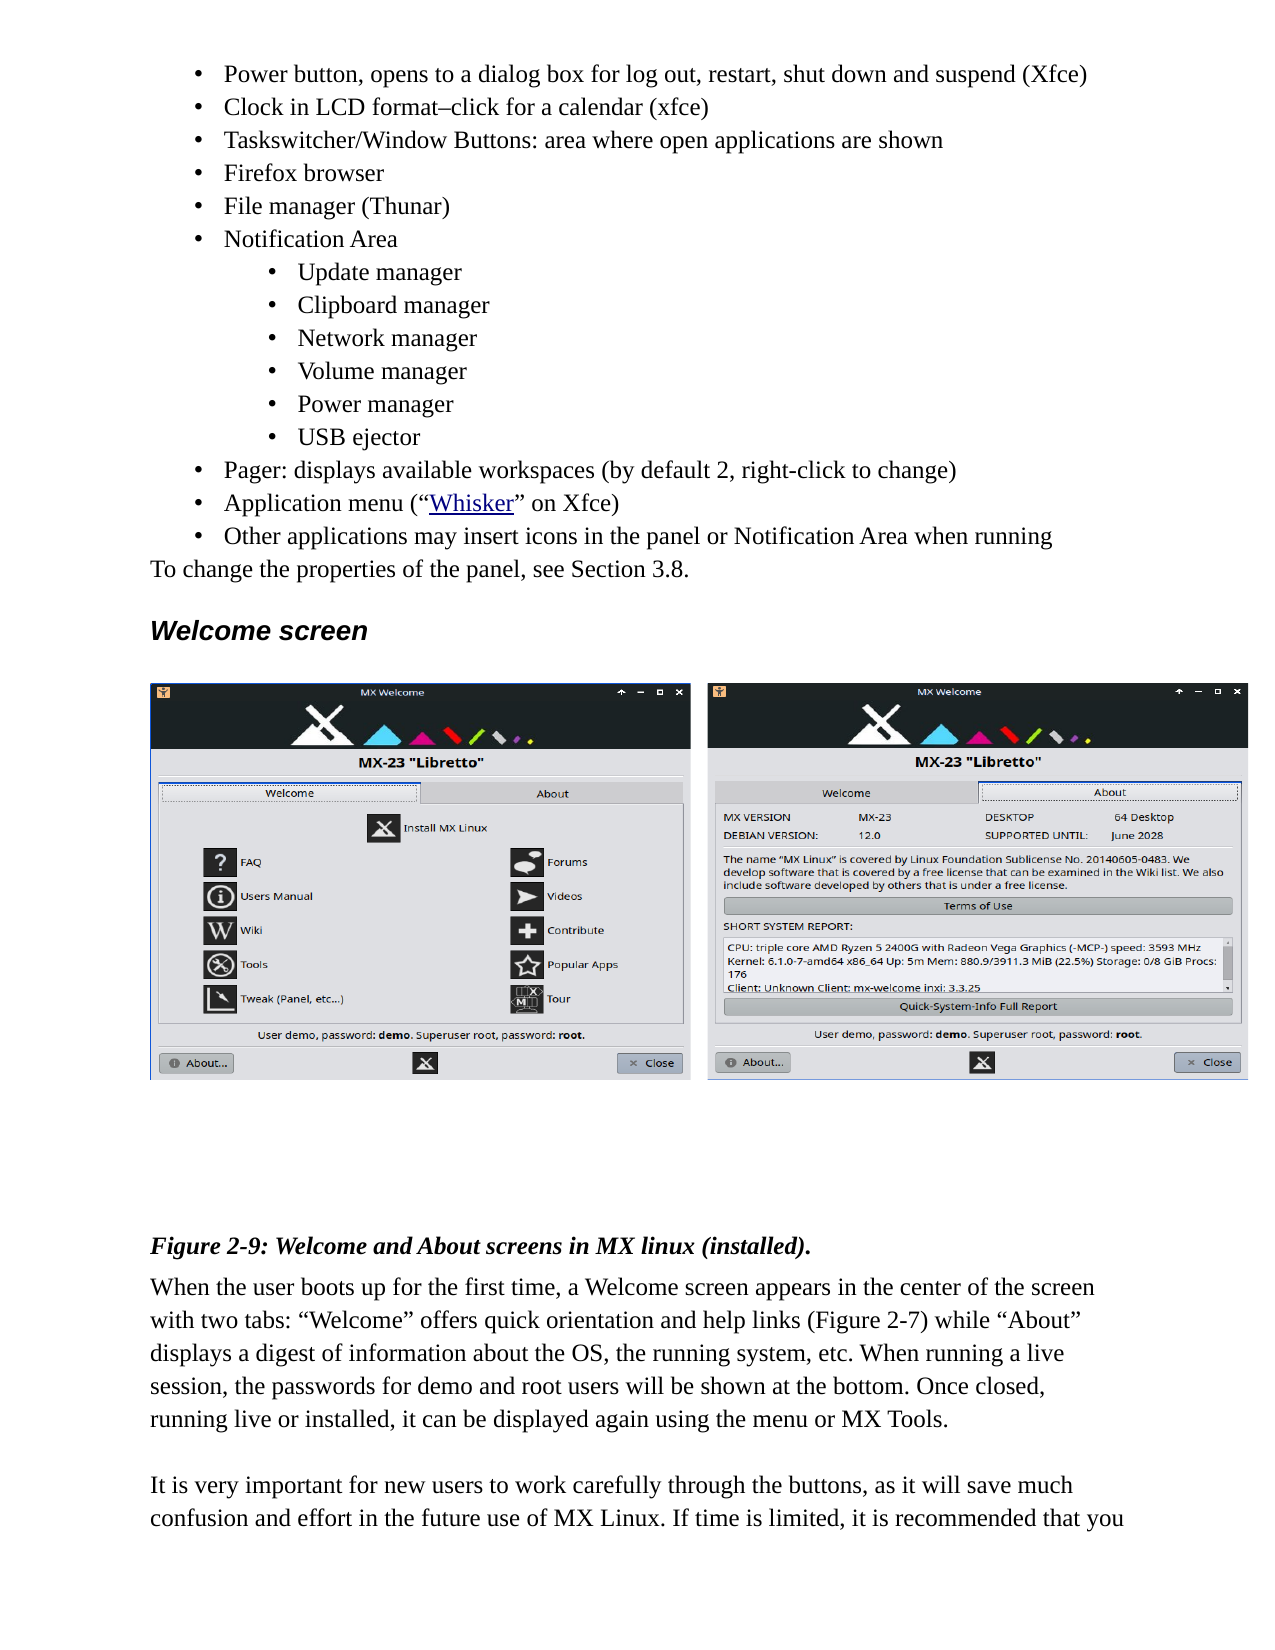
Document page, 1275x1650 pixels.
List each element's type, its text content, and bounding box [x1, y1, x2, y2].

list Firefox browser [194, 158, 1125, 187]
list Taskswitcher/Window Buttons: area where open applications are shown [194, 125, 1125, 154]
list Application menu (“Whisker” on Xfce) [194, 488, 1125, 517]
text To change the properties of the panel, see Section 3.8. [150, 554, 1125, 583]
list File manager (Thunar) [194, 191, 1125, 220]
list Power button, opens to a dialog box for log out, restart, shut down and suspend (Xfce) [194, 59, 1125, 88]
list Update manager [268, 257, 1125, 286]
list Network manager [268, 323, 1125, 352]
text When the user boots up for the first time, a Welcome screen appears in the center of the screen with two tabs: “Welcome” offers quick orientation and help links (Figure 2-7) while “About” displays a digest of information about the OS, the running system, etc. When running a live session, the passwords for demo and root users will be shown at the bottom. Once closed, running live or installed, it can be displayed again using the menu or MX Tools. [150, 1272, 1125, 1433]
subtitle Welcome screen [150, 614, 1125, 646]
picture [150, 683, 691, 1080]
text Figure 2-9: Welcome and About screens in MX linux (installed). [150, 1231, 1125, 1259]
list Volume manager [268, 356, 1125, 385]
list Clipboard manager [268, 290, 1125, 319]
list Power manager [268, 389, 1125, 418]
picture [707, 683, 1249, 1080]
text It is very important for new users to work carefully through the buttons, as it will save much confusion and effort in the future use of MX Linux. If time is limited, it is recommended that you [150, 1470, 1125, 1532]
list Clock in LCD format–click for a calendar (xfce) [194, 92, 1125, 121]
list Notification Area [194, 224, 1125, 253]
list USB ejector [268, 422, 1125, 451]
list Other applications may insert icons in the panel or Notification Area when running [194, 521, 1125, 550]
list Pager: displays available workspaces (by default 2, right-click to change) [194, 455, 1125, 484]
